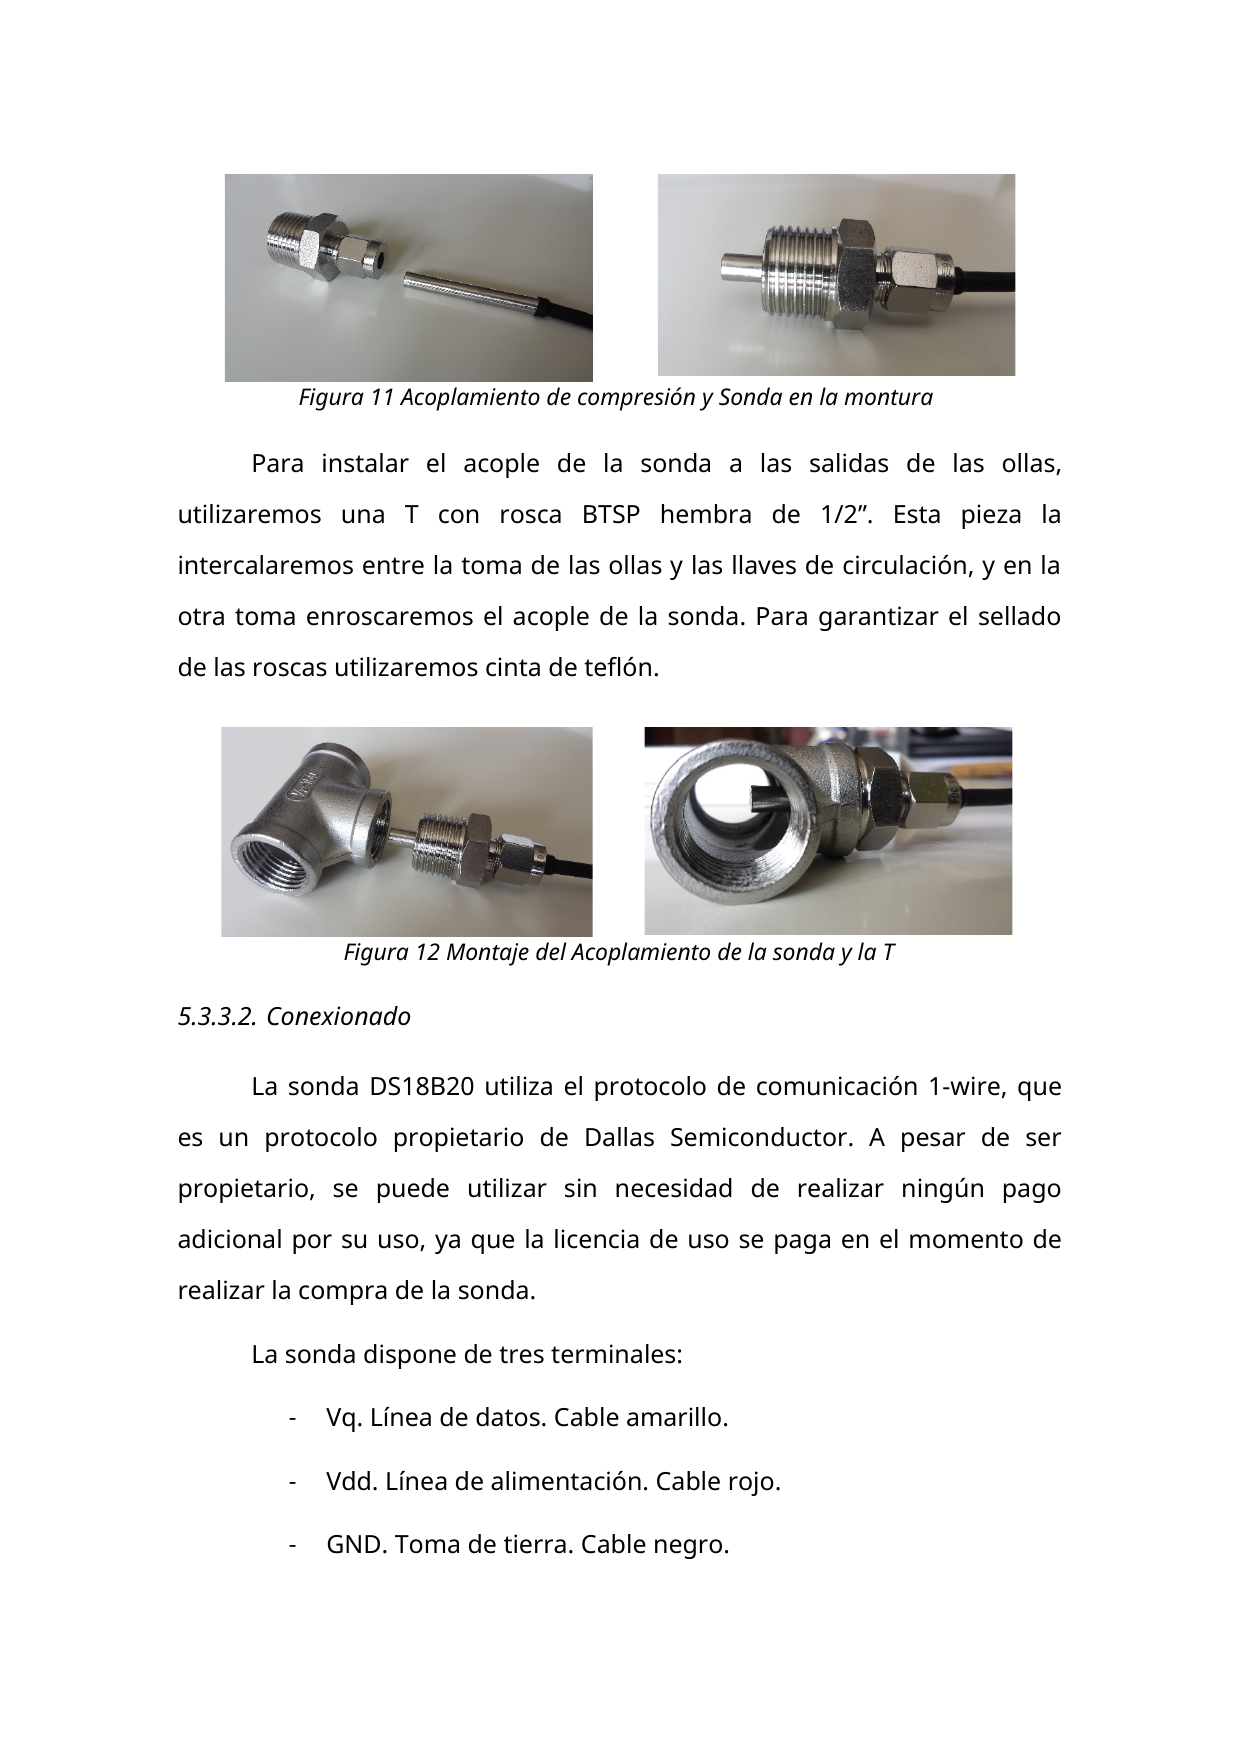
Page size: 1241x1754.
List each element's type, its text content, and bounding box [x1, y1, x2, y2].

list Vdd. Línea de alimentación. Cable rojo. [288, 1463, 1063, 1497]
text Figura 12 Montaje del Acoplamiento de la sonda y la T [177, 936, 1063, 967]
text La sonda DS18B20 utiliza el protocolo de comunicación 1-wire, que es un protocolo propietario de Dallas Semiconductor. A pesar de ser propietario, se puede utilizar sin necesidad de realizar ningún pago adicional por su uso, ya que la licencia de uso se paga en el momento de realizar la compra de la sonda. [177, 1068, 1063, 1307]
subtitle Conexionado [177, 999, 1063, 1033]
list Vq. Línea de datos. Cable amarillo. [288, 1400, 1063, 1434]
text La sonda dispone de tres terminales: [177, 1336, 1063, 1370]
text Para instalar el acople de la sonda a las salidas de las ollas, utilizaremos una T con rosca BTSP hembra de 1/2”. Esta pieza la intercalaremos entre la toma de las ollas y las llaves de circulación, y en la otra toma enroscaremos el acople de la sonda. Para garantizar el sellado de las roscas utilizaremos cinta de teflón. [177, 446, 1063, 684]
list GND. Toma de tierra. Cable negro. [288, 1527, 1063, 1561]
text Figura 11 Acoplamiento de compresión y Sonda en la montura [177, 381, 1063, 412]
